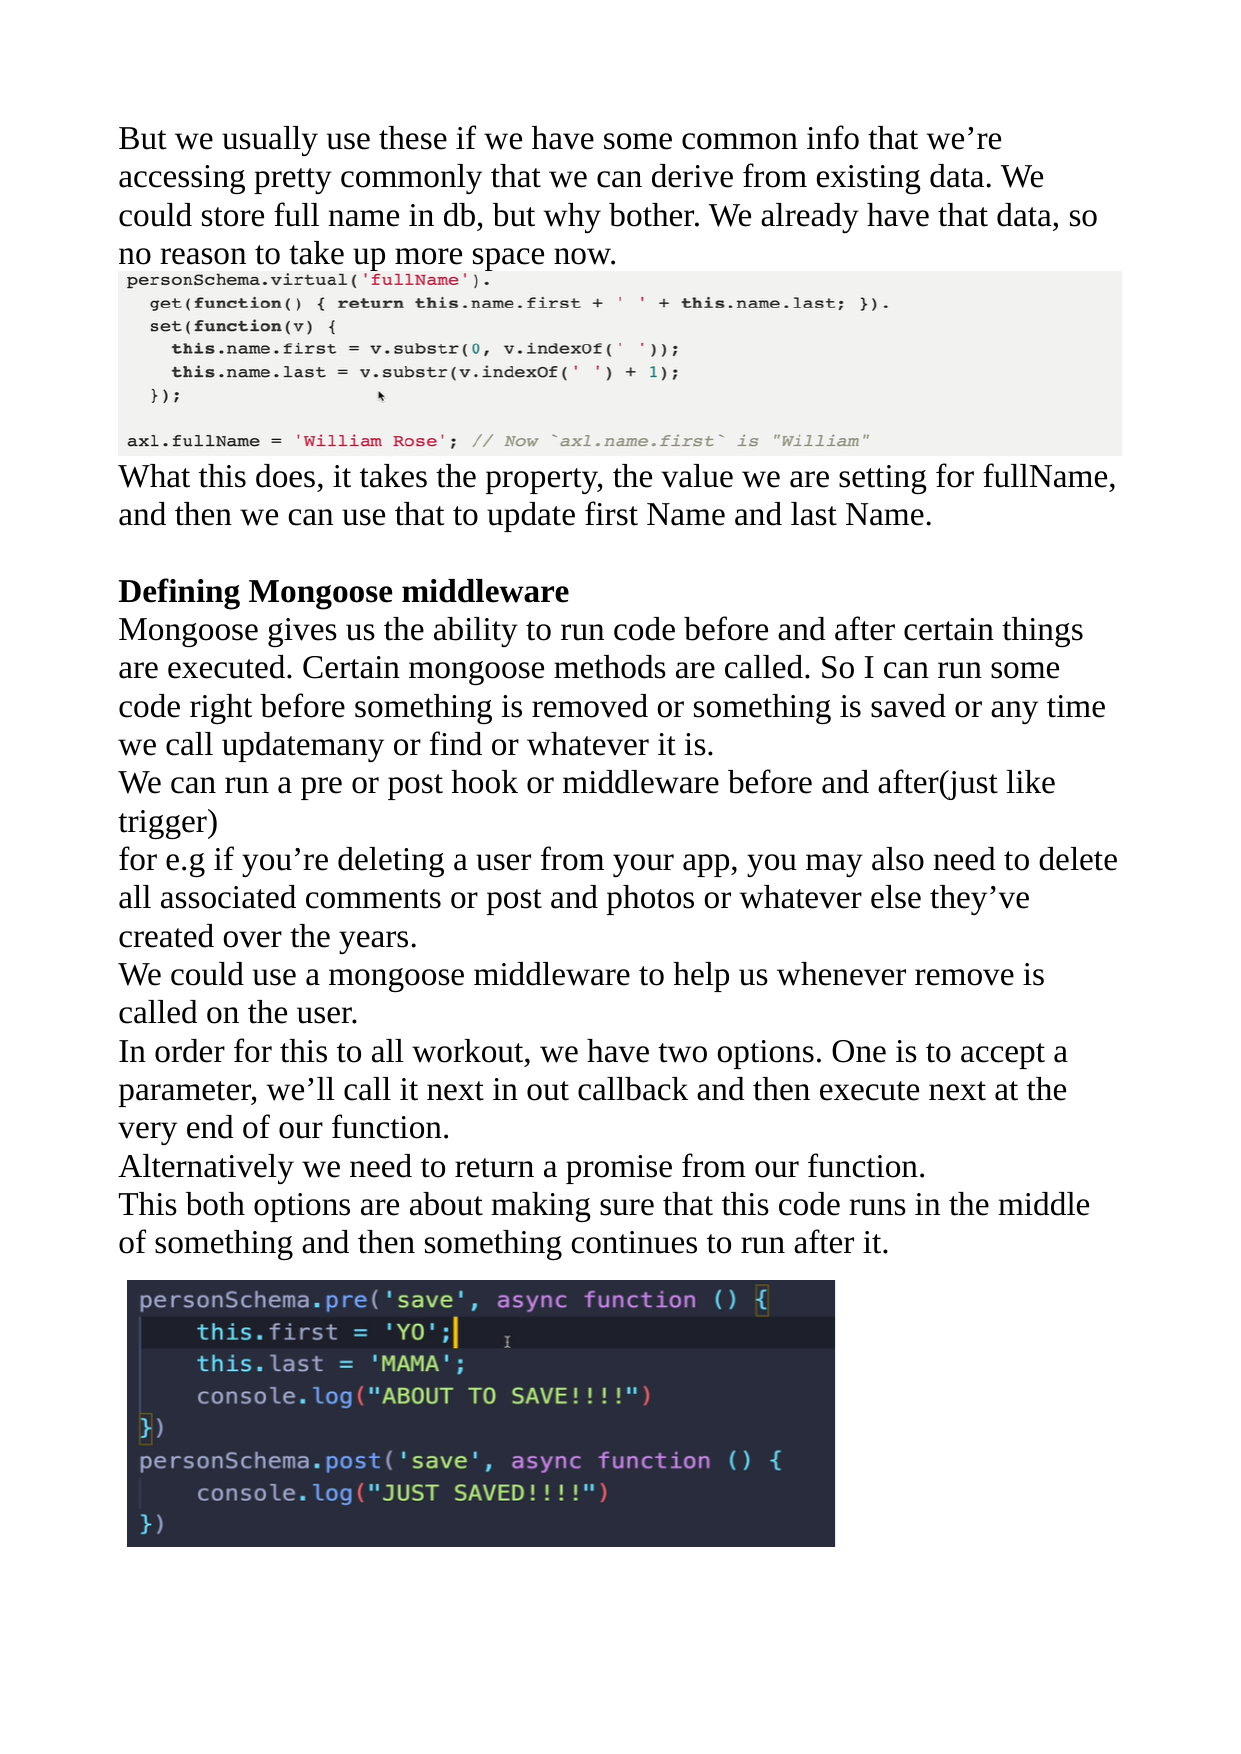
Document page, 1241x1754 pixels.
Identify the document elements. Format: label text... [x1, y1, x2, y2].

text Alternatively we need to return a promise from our function. [118, 1146, 1122, 1184]
text We could use a mongoose middleware to help us whenever remove is called on the user. [118, 954, 1122, 1031]
picture [127, 1280, 836, 1547]
text Mongoose gives us the ability to run code before and after certain things are executed. Certain mongoose methods are called. So I can run some code right before something is removed or something is saved or any time we call updatemany or find or whatever it is. [118, 609, 1122, 763]
text We can run a pre or post hook or middleware before and after(just like trigger) [118, 763, 1122, 839]
text Defining Mongoose middleware [118, 571, 1122, 609]
picture [118, 271, 1123, 456]
text What this does, it takes the property, the value we are setting for fullName, and then we can use that to update first Name and last Name. [118, 456, 1122, 533]
text for e.g if you’re deleting a user from your app, you may also need to delete all associated comments or post and photos or whatever else they’ve created over the years. [118, 839, 1122, 954]
text This both options are about making sure that this code runs in the middle of something and then something continues to run after it. [118, 1184, 1122, 1261]
text In order for this to all workout, we have two options. One is to accept a parameter, we’ll call it next in out callback and then execute next at the very end of our function. [118, 1031, 1122, 1146]
text But we usually use these if we have some common info that we’re accessing pretty commonly that we can derive from existing data. We could store full name in db, but why bother. We already have that data, so no reason to take up more space now. [118, 118, 1122, 271]
